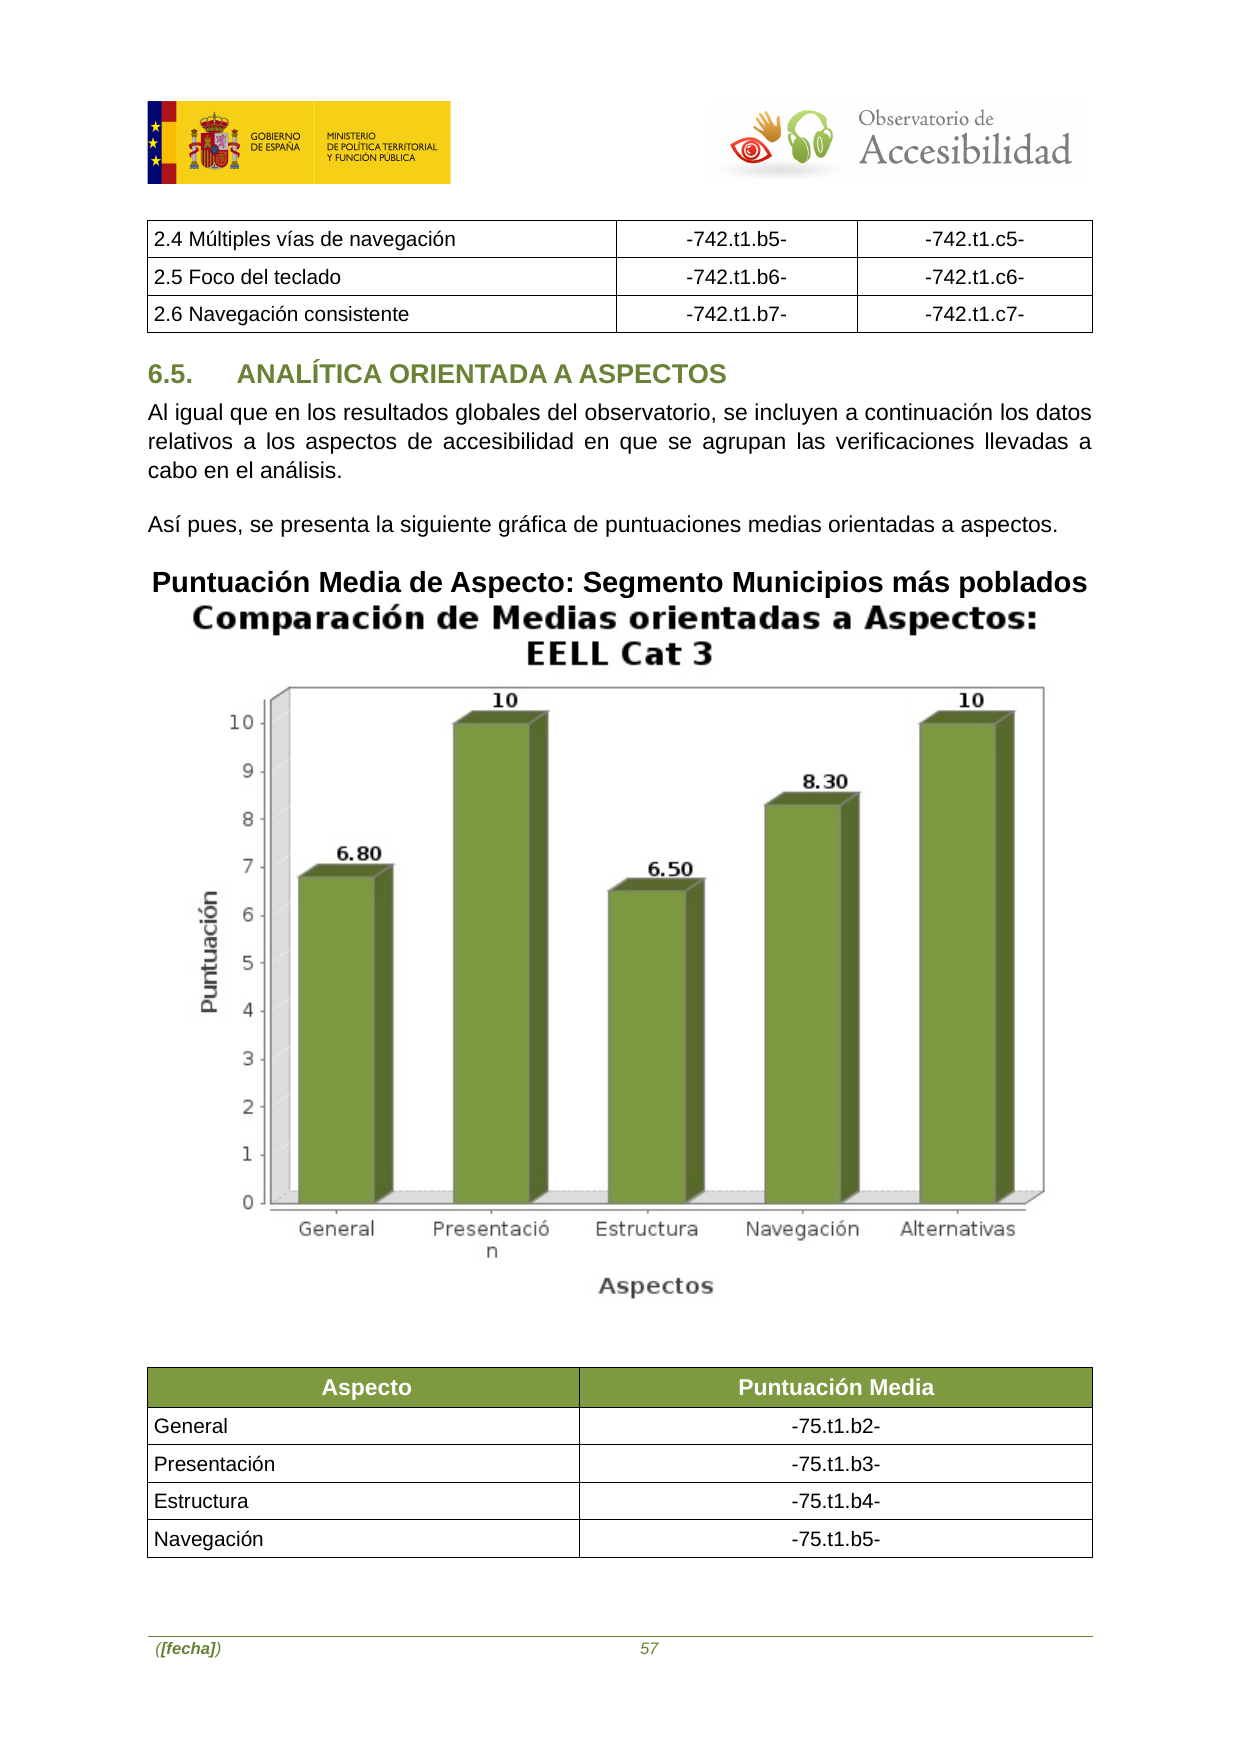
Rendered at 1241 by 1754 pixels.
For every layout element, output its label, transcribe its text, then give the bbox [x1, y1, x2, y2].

table_cell -75.t1.b4- [580, 1483, 1092, 1519]
subtitle Analítica orientada a aspectos [148, 358, 1092, 389]
table_header Puntuación Media [580, 1368, 1092, 1407]
table_cell Estructura [148, 1483, 579, 1519]
table_cell -75.t1.b2- [580, 1408, 1092, 1444]
table_cell -742.t1.b7- [617, 296, 857, 332]
table_cell -75.t1.b5- [580, 1520, 1092, 1557]
table_cell General [148, 1408, 579, 1444]
picture [147, 101, 451, 184]
table_cell -742.t1.c6- [858, 258, 1092, 295]
table_cell -742.t1.b5- [617, 221, 857, 257]
table_cell Navegación [148, 1520, 579, 1557]
table_cell Presentación [148, 1445, 579, 1482]
text Al igual que en los resultados globales del observatorio, se incluyen a continuación los datos relativos a los aspectos de accesibilidad en que se agrupan las verificaciones llevadas a cabo en el análisis. [148, 399, 1092, 483]
picture [710, 101, 1086, 184]
table_header Aspecto [148, 1368, 579, 1407]
table_cell 2.4 Múltiples vías de navegación [148, 221, 616, 257]
table_cell -742.t1.b6- [617, 258, 857, 295]
table_cell -742.t1.c5- [858, 221, 1092, 257]
table_cell -742.t1.c7- [858, 296, 1092, 332]
table_cell 2.5 Foco del teclado [148, 258, 616, 295]
text Así pues, se presenta la siguiente gráfica de puntuaciones medias orientadas a aspectos. [148, 511, 1092, 537]
table_cell 2.6 Navegación consistente [148, 296, 616, 332]
text Puntuación Media de Aspecto: Segmento Municipios más poblados [148, 565, 1092, 598]
picture [178, 598, 1062, 1308]
table_cell -75.t1.b3- [580, 1445, 1092, 1482]
